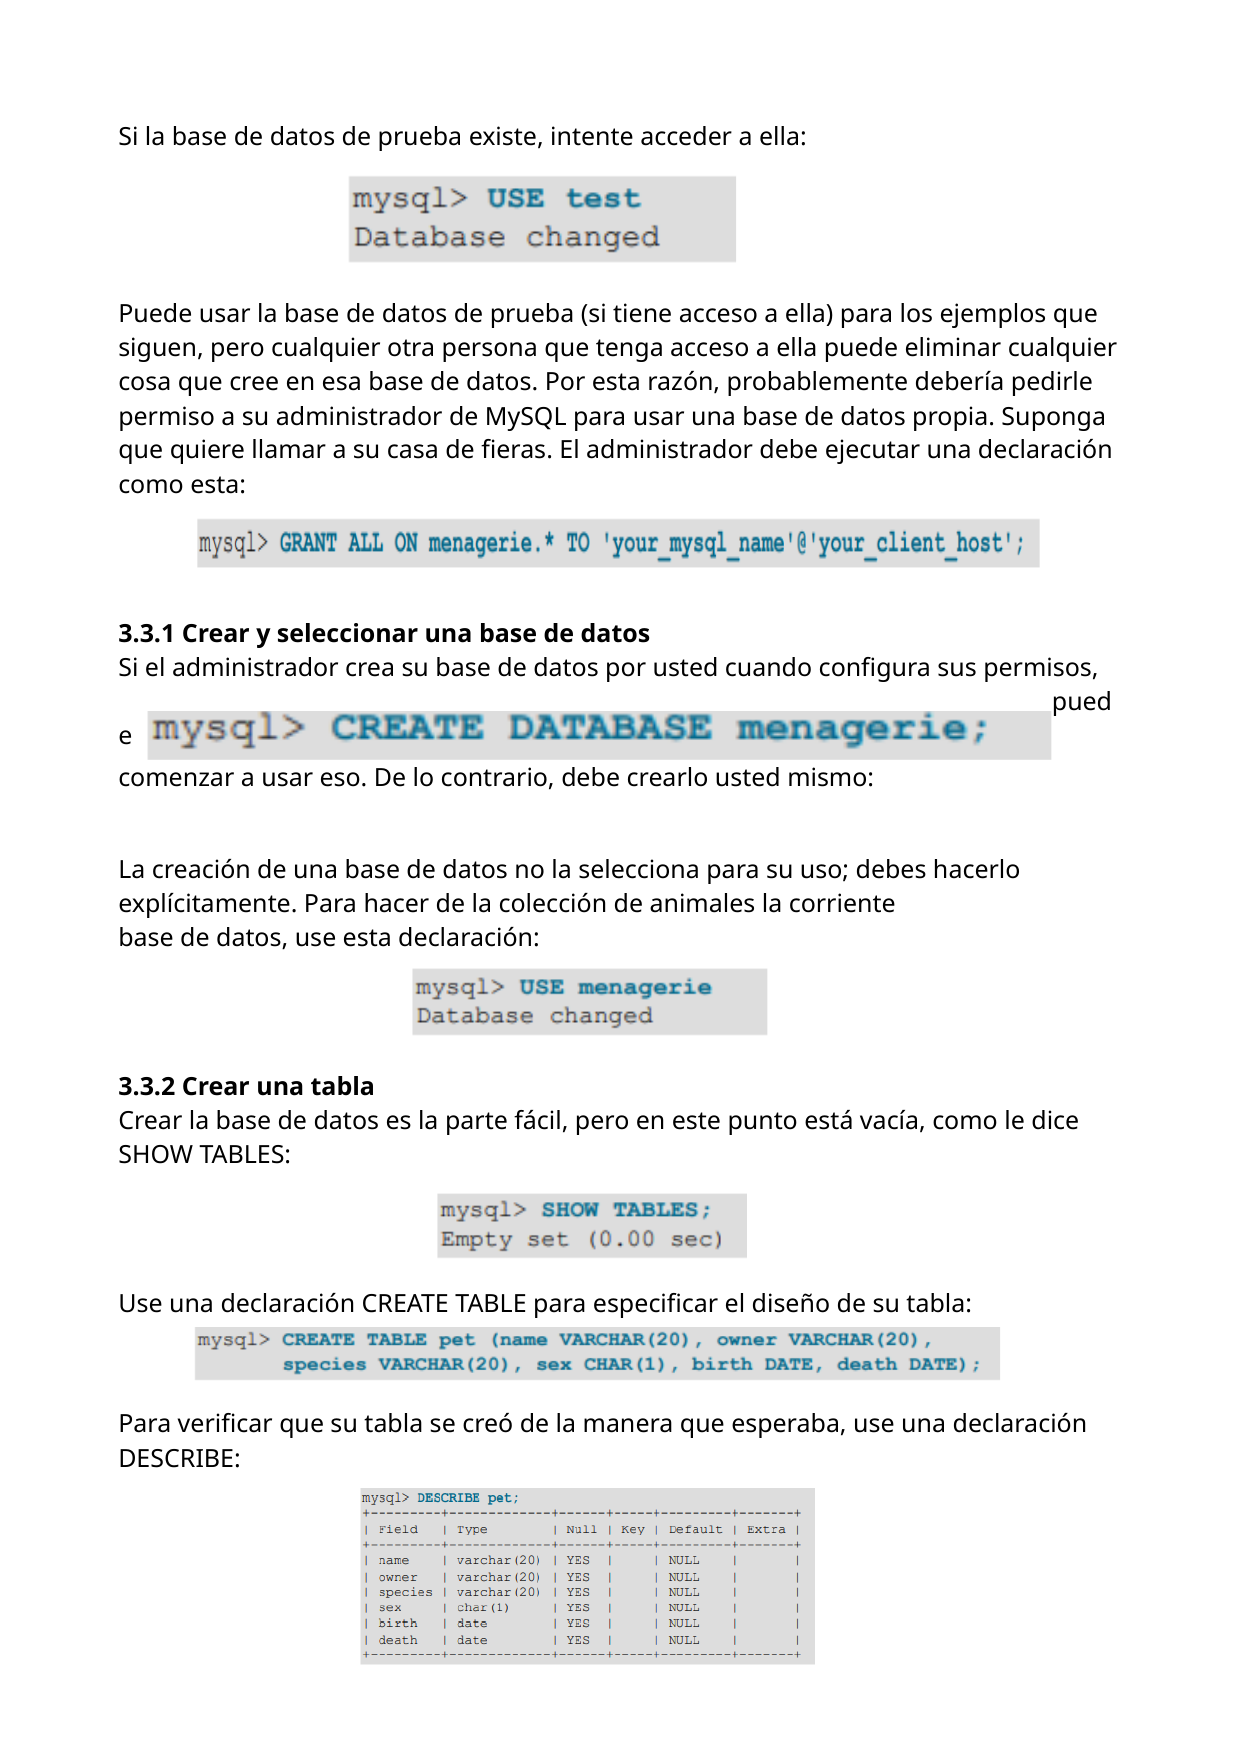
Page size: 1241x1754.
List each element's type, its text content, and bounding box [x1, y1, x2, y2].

text 3.3.2 Crear una tabla [118, 1069, 1122, 1103]
text Si el administrador crea su base de datos por usted cuando configura sus permisos, puede comenzar a usar eso. De lo contrario, debe crearlo usted mismo: [118, 649, 1122, 794]
text Crear la base de datos es la parte fácil, pero en este punto está vacía, como le dice SHOW TABLES: [118, 1103, 1122, 1171]
text La creación de una base de datos no la selecciona para su uso; debes hacerlo explícitamente. Para hacer de la colección de animales la corriente [118, 851, 1122, 919]
text Use una declaración CREATE TABLE para especificar el diseño de su tabla: [118, 1286, 1122, 1320]
text Para verificar que su tabla se creó de la manera que esperaba, use una declaración DESCRIBE: [118, 1406, 1122, 1474]
text Si la base de datos de prueba existe, intente acceder a ella: [118, 118, 1122, 152]
text Puede usar la base de datos de prueba (si tiene acceso a ella) para los ejemplos que siguen, pero cualquier otra persona que tenga acceso a ella puede eliminar cualquier cosa que cree en esa base de datos. Por esta razón, probablemente debería pedirle permiso a su administrador de MySQL para usar una base de datos propia. Suponga que quiere llamar a su casa de fieras. El administrador debe ejecutar una declaración como esta: [118, 296, 1122, 500]
text 3.3.1 Crear y seleccionar una base de datos [118, 615, 1122, 649]
text base de datos, use esta declaración: [118, 919, 1122, 954]
